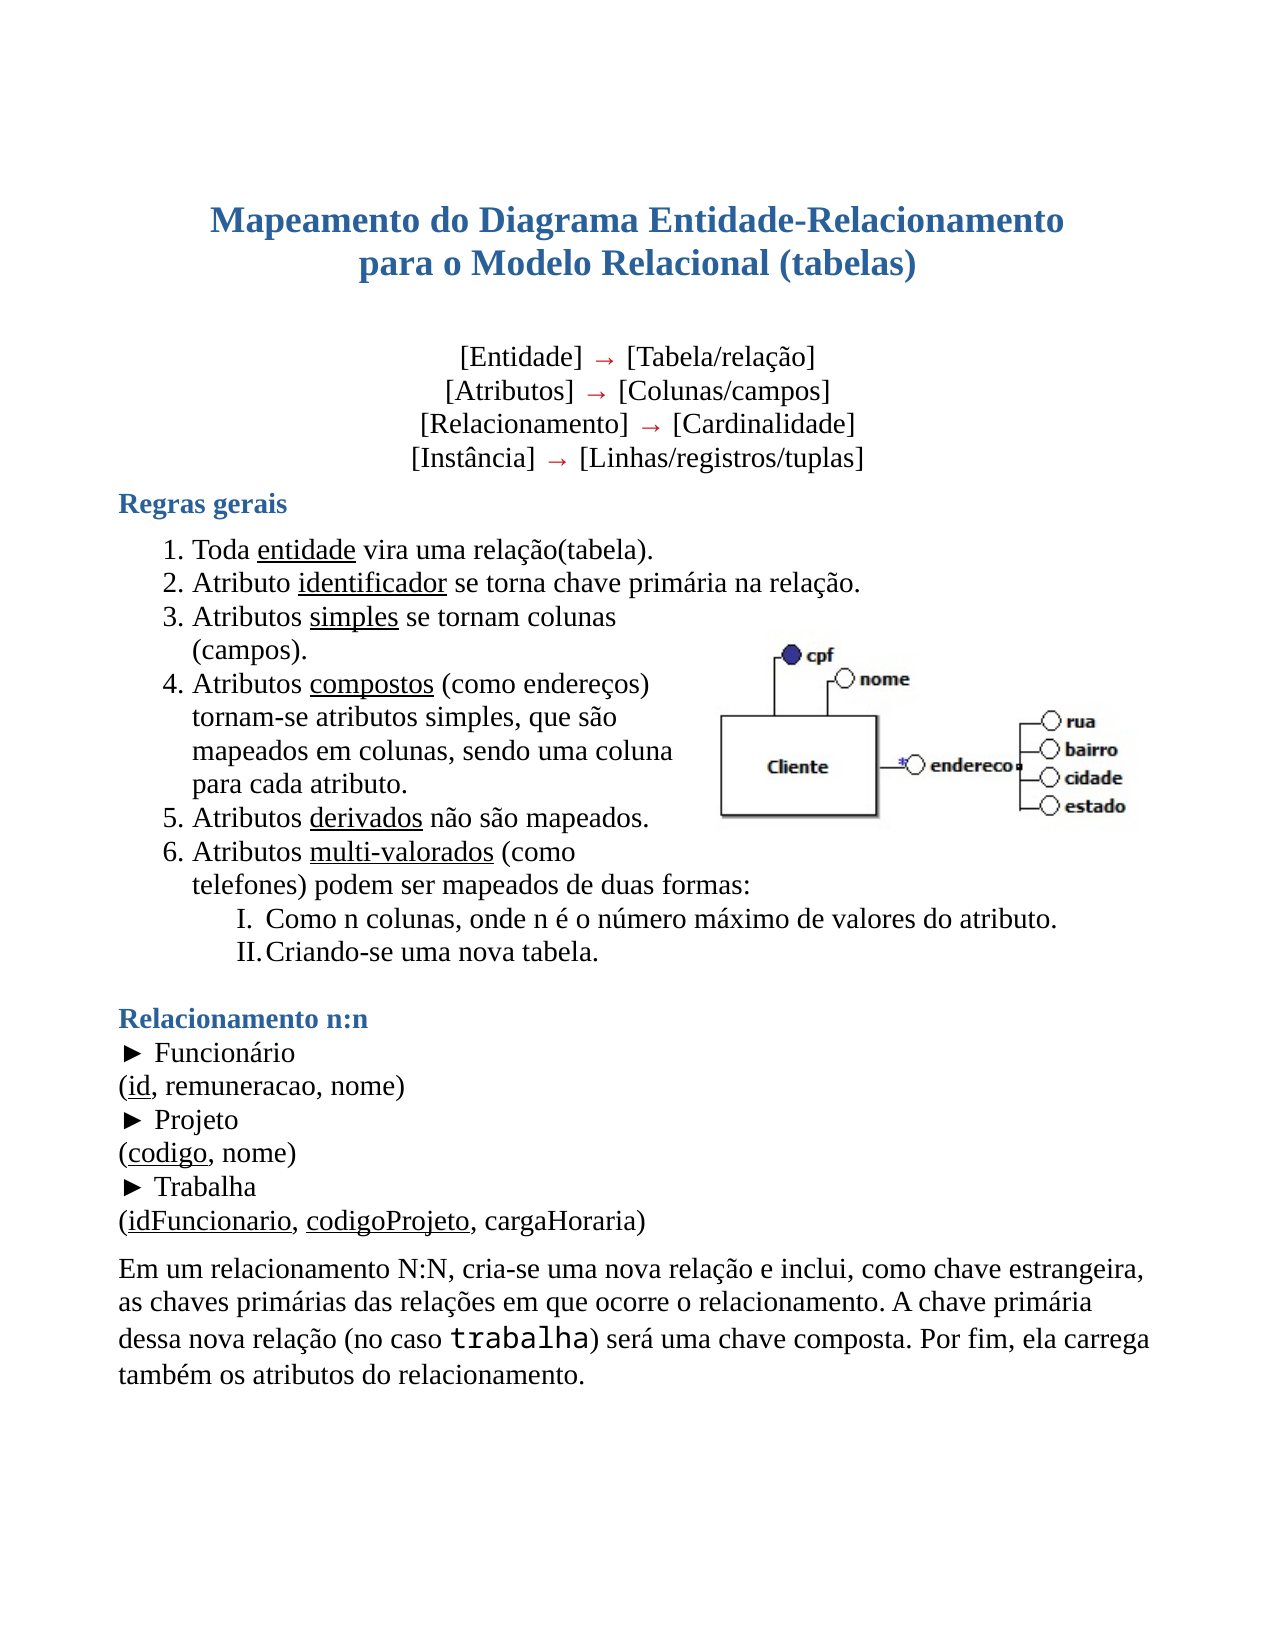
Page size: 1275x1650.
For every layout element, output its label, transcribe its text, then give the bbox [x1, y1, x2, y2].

list Como n colunas, onde n é o número máximo de valores do atributo. [236, 901, 1157, 934]
subtitle Relacionamento n:n [118, 1001, 1157, 1035]
picture [691, 630, 1140, 838]
list Atributos simples se tornam colunas (campos). [162, 599, 1157, 666]
text ► Funcionário (id, remuneracao, nome) [118, 1035, 1157, 1102]
text [Atributos] → [Colunas/campos] [118, 373, 1157, 406]
list Criando-se uma nova tabela. [236, 934, 1157, 1001]
list Atributo identificador se torna chave primária na relação. [162, 565, 1157, 599]
text ► Projeto (codigo, nome) [118, 1102, 1157, 1169]
text Em um relacionamento N:N, cria-se uma nova relação e inclui, como chave estrangeira, as chaves primárias das relações em que ocorre o relacionamento. A chave primária dessa nova relação (no caso trabalha) será uma chave composta. Por fim, ela carrega também os atributos do relacionamento. [118, 1251, 1157, 1391]
text ► Trabalha (idFuncionario, codigoProjeto, cargaHoraria) [118, 1169, 1157, 1236]
list Atributos derivados não são mapeados. [162, 800, 691, 834]
list Toda entidade vira uma relação(tabela). [162, 532, 1157, 565]
list Atributos multi-valorados (como telefones) podem ser mapeados de duas formas: [162, 834, 1157, 901]
list Atributos compostos (como endereços) tornam-se atributos simples, que são mapeados em colunas, sendo uma coluna para cada atributo. [162, 666, 691, 800]
text [Relacionamento] → [Cardinalidade] [118, 406, 1157, 440]
subtitle Regras gerais [118, 486, 1157, 519]
subtitle Mapeamento do Diagrama Entidade-Relacionamento para o Modelo Relacional (tabelas) [118, 197, 1157, 283]
text [Instância] → [Linhas/registros/tuplas] [118, 440, 1157, 473]
text [Entidade] → [Tabela/relação] [118, 339, 1157, 373]
